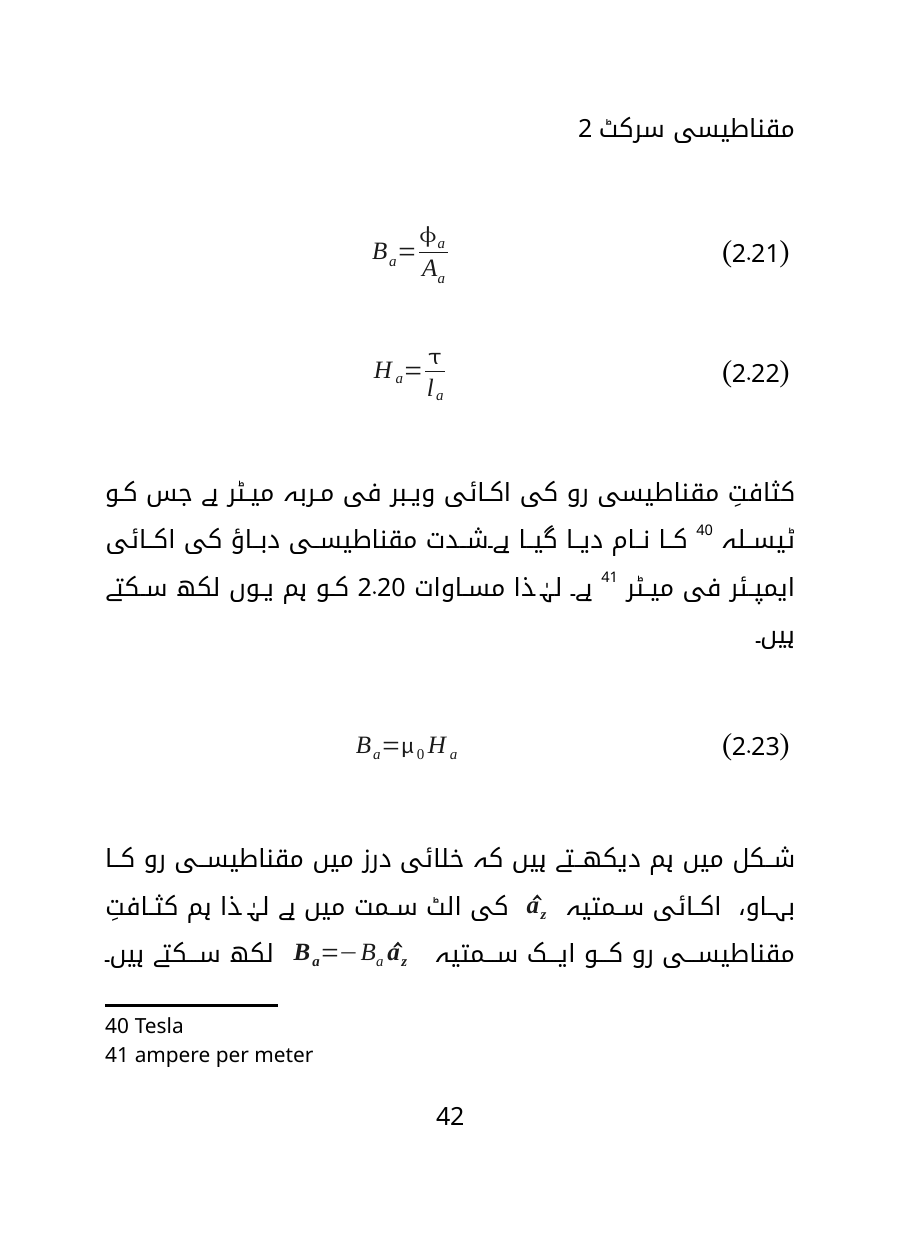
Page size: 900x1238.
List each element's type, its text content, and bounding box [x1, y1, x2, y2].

text شکل میں ہم دیکھتے ہیں کہ خلائی درز میں مقناطیسی رو کا بہاو، اکائی سمتیہکی الٹ سمت میں ہے لہٰذا ہم کثافتِ مقناطیسی رو کو ایک سمتیہ لکھ سکتے ہیں۔ اسی طرح خلائی درز میں مقناطیسی دباؤ اکائی سمتیہکی الٹ سمت میں دباؤ ڈال رہا ہے لہٰذا ہم مقناطیسی دباؤ کی شدت کو لکھ سکتے ہیں۔ لہٰذا اس مساوات کو یوں لکھا جا سکتا ہے۔ [105, 836, 795, 978]
table_header (2.22) [705, 339, 795, 423]
table_header (2.21) [705, 216, 795, 304]
text ampere per meter [105, 1040, 795, 1068]
text Tesla [105, 1012, 795, 1040]
text کثافتِ مقناطیسی رو کی اکائی ویبر فی مربہ میٹر ہے جس کو ٹیسلہ کا نام دیا گیا ہے۔شدت مقناطیسی دباؤ کی اکائی ایمپئر فی میٹر ہے۔ لہٰذا مساوات 2.20 کو ہم یوں لکھ سکتے ہیں۔ [105, 469, 795, 659]
table_header [105, 216, 705, 304]
table_header (2.23) [699, 718, 795, 789]
table_header [105, 339, 705, 423]
table_header [105, 718, 699, 789]
